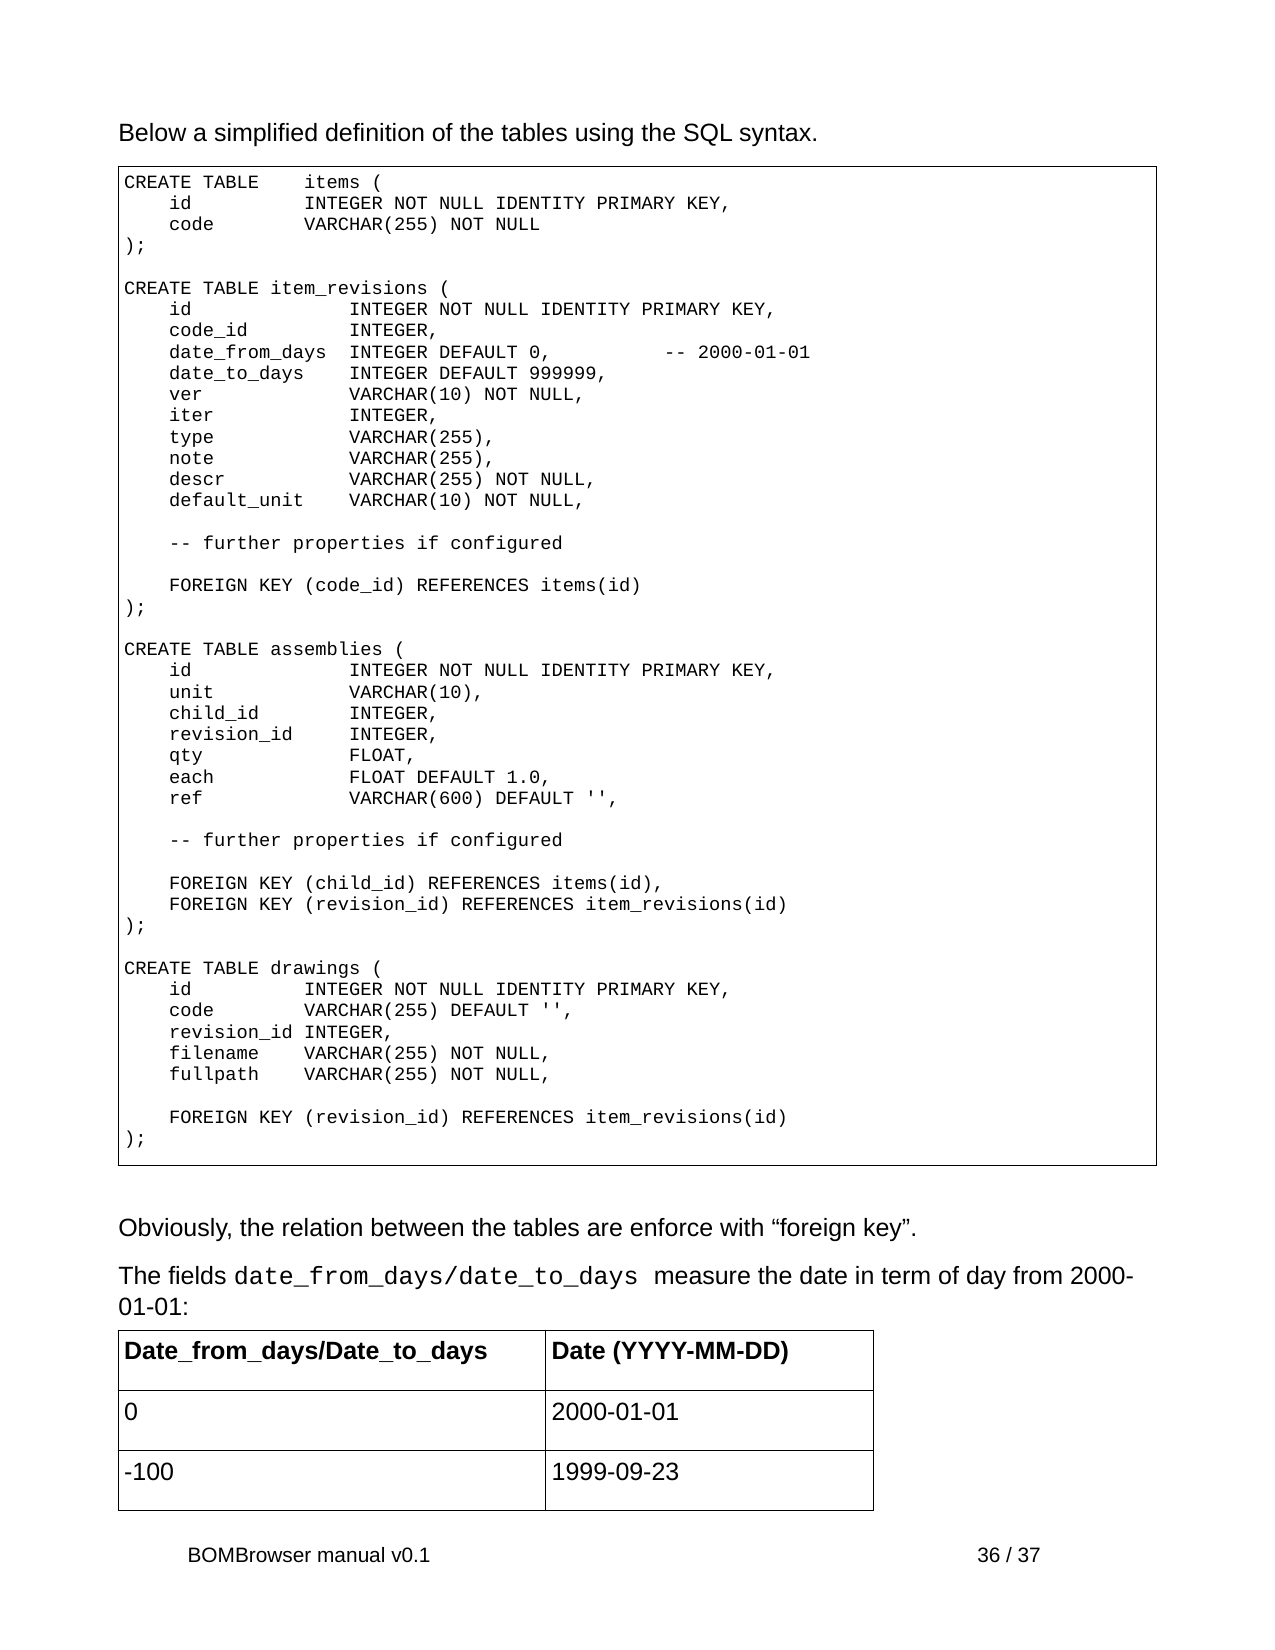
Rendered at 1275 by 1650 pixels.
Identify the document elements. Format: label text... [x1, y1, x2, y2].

text The fields date_from_days/date_to_days measure the date in term of day from 2000-01-01: [118, 1261, 1157, 1321]
text Obviously, the relation between the tables are enforce with “foreign key”. [118, 1213, 1157, 1242]
table_cell 0 [119, 1391, 545, 1450]
table_header Date (YYYY-MM-DD) [546, 1331, 873, 1390]
table_cell -100 [119, 1451, 545, 1510]
table_header CREATE TABLE items ( id INTEGER NOT NULL IDENTITY PRIMARY KEY, code VARCHAR(255) NOT NULL ); CREATE TABLE item_revisions ( id INTEGER NOT NULL IDENTITY PRIMARY KEY, code_id INTEGER, date_from_days INTEGER DEFAULT 0, -- 2000-01-01 date_to_days INTEGER DEFAULT 999999, ver VARCHAR(10) NOT NULL, iter INTEGER, type VARCHAR(255), note VARCHAR(255), descr VARCHAR(255) NOT NULL, default_unit VARCHAR(10) NOT NULL, -- further properties if configured FOREIGN KEY (code_id) REFERENCES items(id) ); CREATE TABLE assemblies ( id INTEGER NOT NULL IDENTITY PRIMARY KEY, unit VARCHAR(10), child_id INTEGER, revision_id INTEGER, qty FLOAT, each FLOAT DEFAULT 1.0, ref VARCHAR(600) DEFAULT '', -- further properties if configured FOREIGN KEY (child_id) REFERENCES items(id), FOREIGN KEY (revision_id) REFERENCES item_revisions(id) ); CREATE TABLE drawings ( id INTEGER NOT NULL IDENTITY PRIMARY KEY, code VARCHAR(255) DEFAULT '', revision_id INTEGER, filename VARCHAR(255) NOT NULL, fullpath VARCHAR(255) NOT NULL, FOREIGN KEY (revision_id) REFERENCES item_revisions(id) ); [119, 167, 1156, 1165]
table_header Date_from_days/Date_to_days [119, 1331, 545, 1390]
table_cell 1999-09-23 [546, 1451, 873, 1510]
table_cell 2000-01-01 [546, 1391, 873, 1450]
text Below a simplified definition of the tables using the SQL syntax. [118, 118, 1157, 147]
